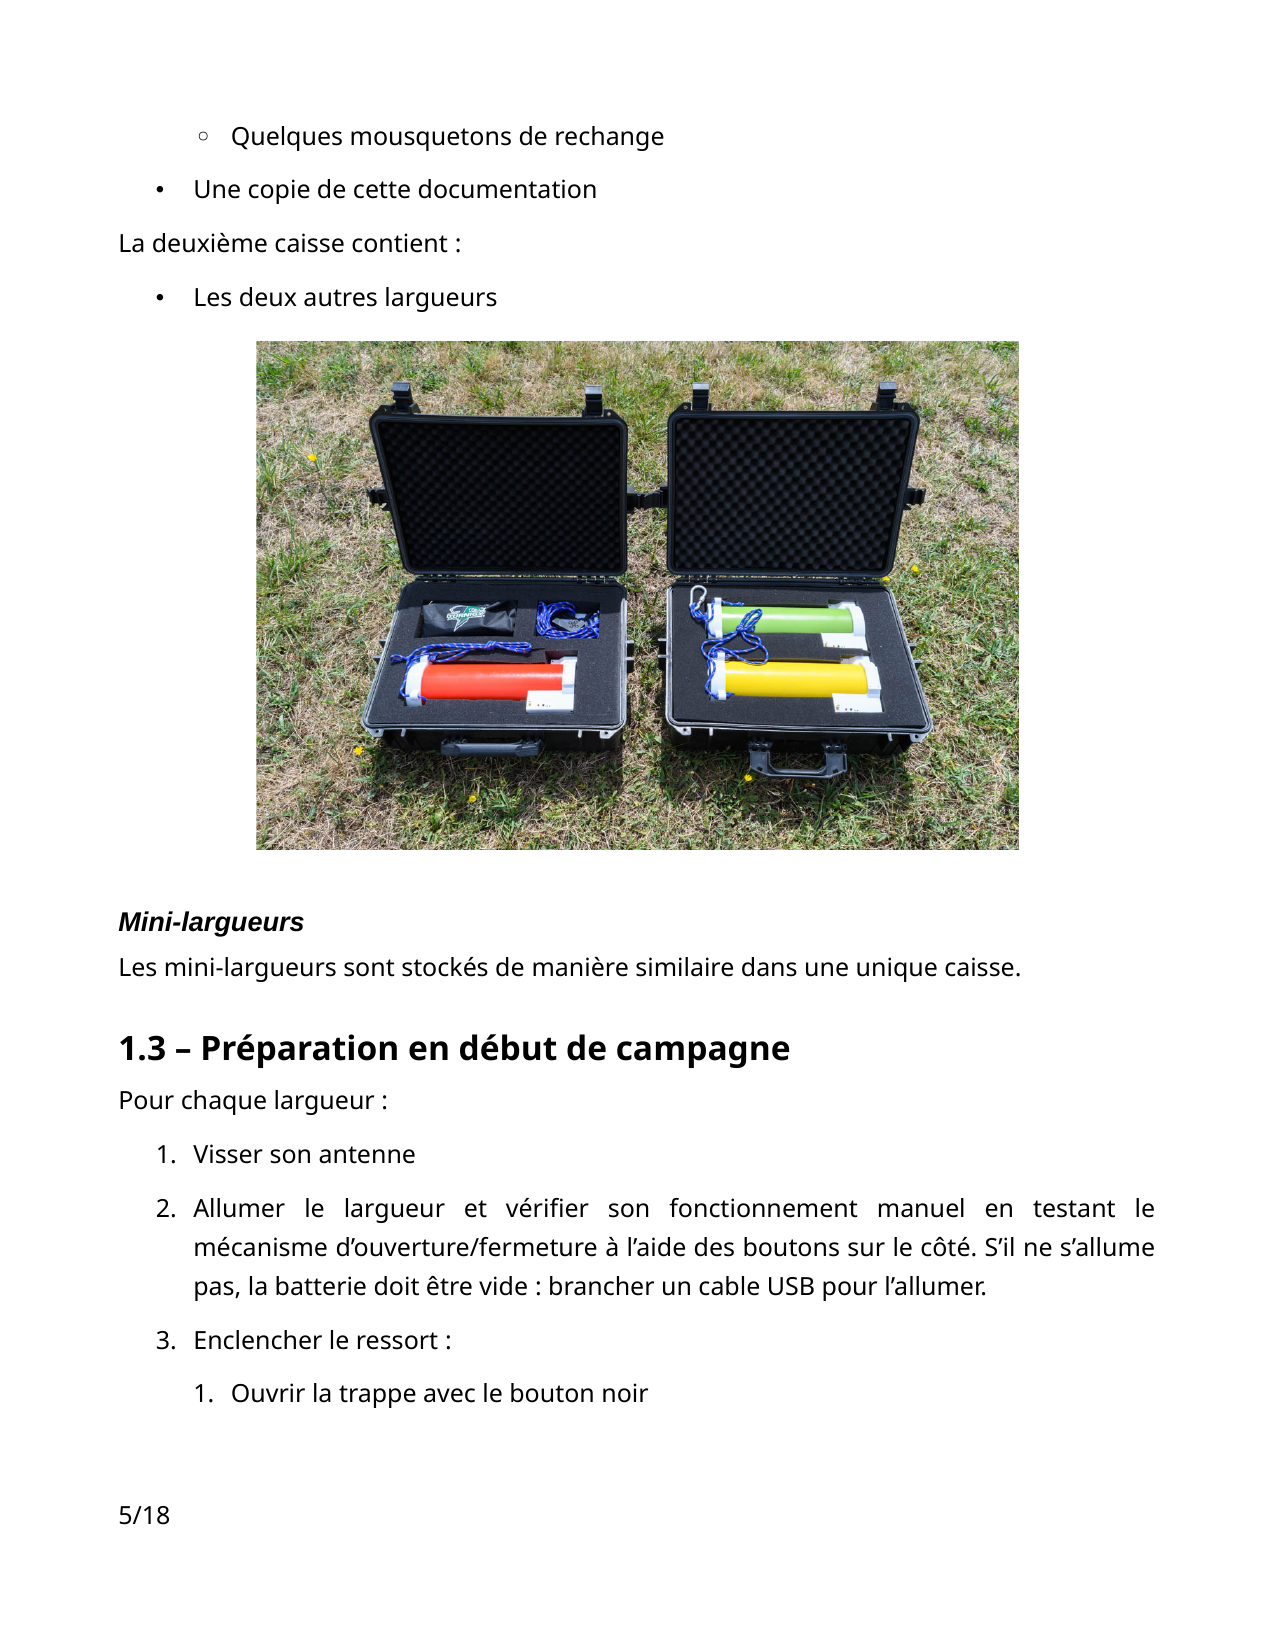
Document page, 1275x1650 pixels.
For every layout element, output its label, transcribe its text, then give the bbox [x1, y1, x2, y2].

list Visser son antenne [156, 1137, 1157, 1171]
list Enclencher le ressort : [156, 1322, 1157, 1356]
list Allumer le largueur et vérifier son fonctionnement manuel en testant le mécanisme d’ouverture/fermeture à l’aide des boutons sur le côté. S’il ne s’allume pas, la batterie doit être vide : brancher un cable USB pour l’allumer. [156, 1190, 1157, 1303]
picture [256, 341, 1019, 850]
list Une copie de cette documentation [156, 172, 1157, 206]
subtitle 1.3 – Préparation en début de campagne [118, 1024, 1157, 1070]
subtitle Mini-largueurs [118, 906, 1157, 937]
list Ouvrir la trappe avec le bouton noir [193, 1376, 1157, 1410]
text La deuxième caisse contient : [118, 226, 1157, 260]
text Pour chaque largueur : [118, 1083, 1157, 1117]
text Les mini-largueurs sont stockés de manière similaire dans une unique caisse. [118, 950, 1157, 984]
list Les deux autres largueurs [156, 279, 1157, 313]
list Quelques mousquetons de rechange [193, 118, 1157, 152]
